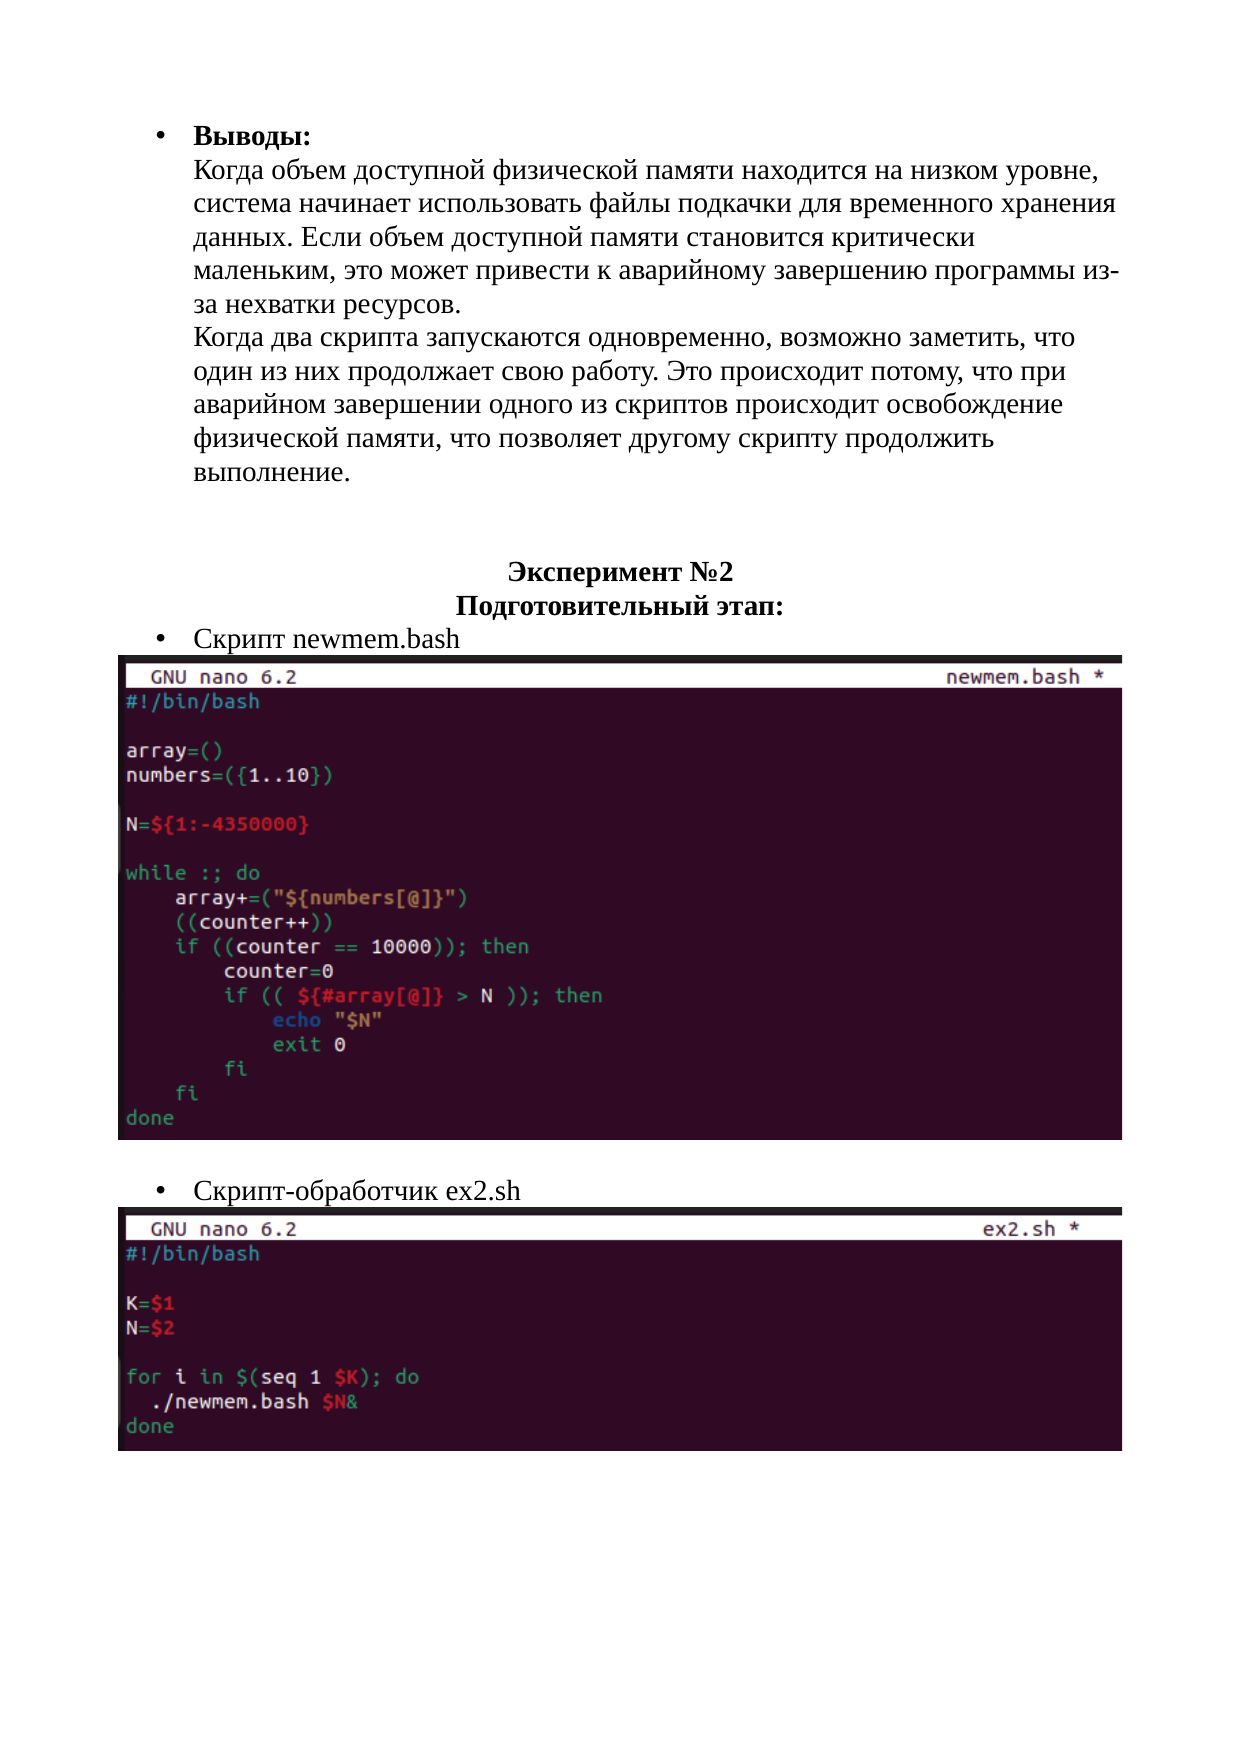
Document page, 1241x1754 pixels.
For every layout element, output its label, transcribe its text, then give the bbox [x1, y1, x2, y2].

picture [118, 1207, 1123, 1451]
list Выводы: [156, 118, 1122, 152]
list Скрипт-обработчик ex2.sh [156, 1173, 1122, 1207]
list Когда два скрипта запускаются одновременно, возможно заметить, что один из них продолжает свою работу. Это происходит потому, что при аварийном завершении одного из скриптов происходит освобождение физической памяти, что позволяет другому скрипту продолжить выполнение. [156, 319, 1122, 487]
list Скрипт newmem.bash [156, 621, 1122, 655]
picture [118, 655, 1123, 1140]
list Когда объем доступной физической памяти находится на низком уровне, система начинает использовать файлы подкачки для временного хранения данных. Если объем доступной памяти становится критически маленьким, это может привести к аварийному завершению программы из-за нехватки ресурсов. [156, 152, 1122, 319]
text Эксперимент №2 [118, 554, 1122, 588]
text Подготовительный этап: [118, 588, 1122, 621]
